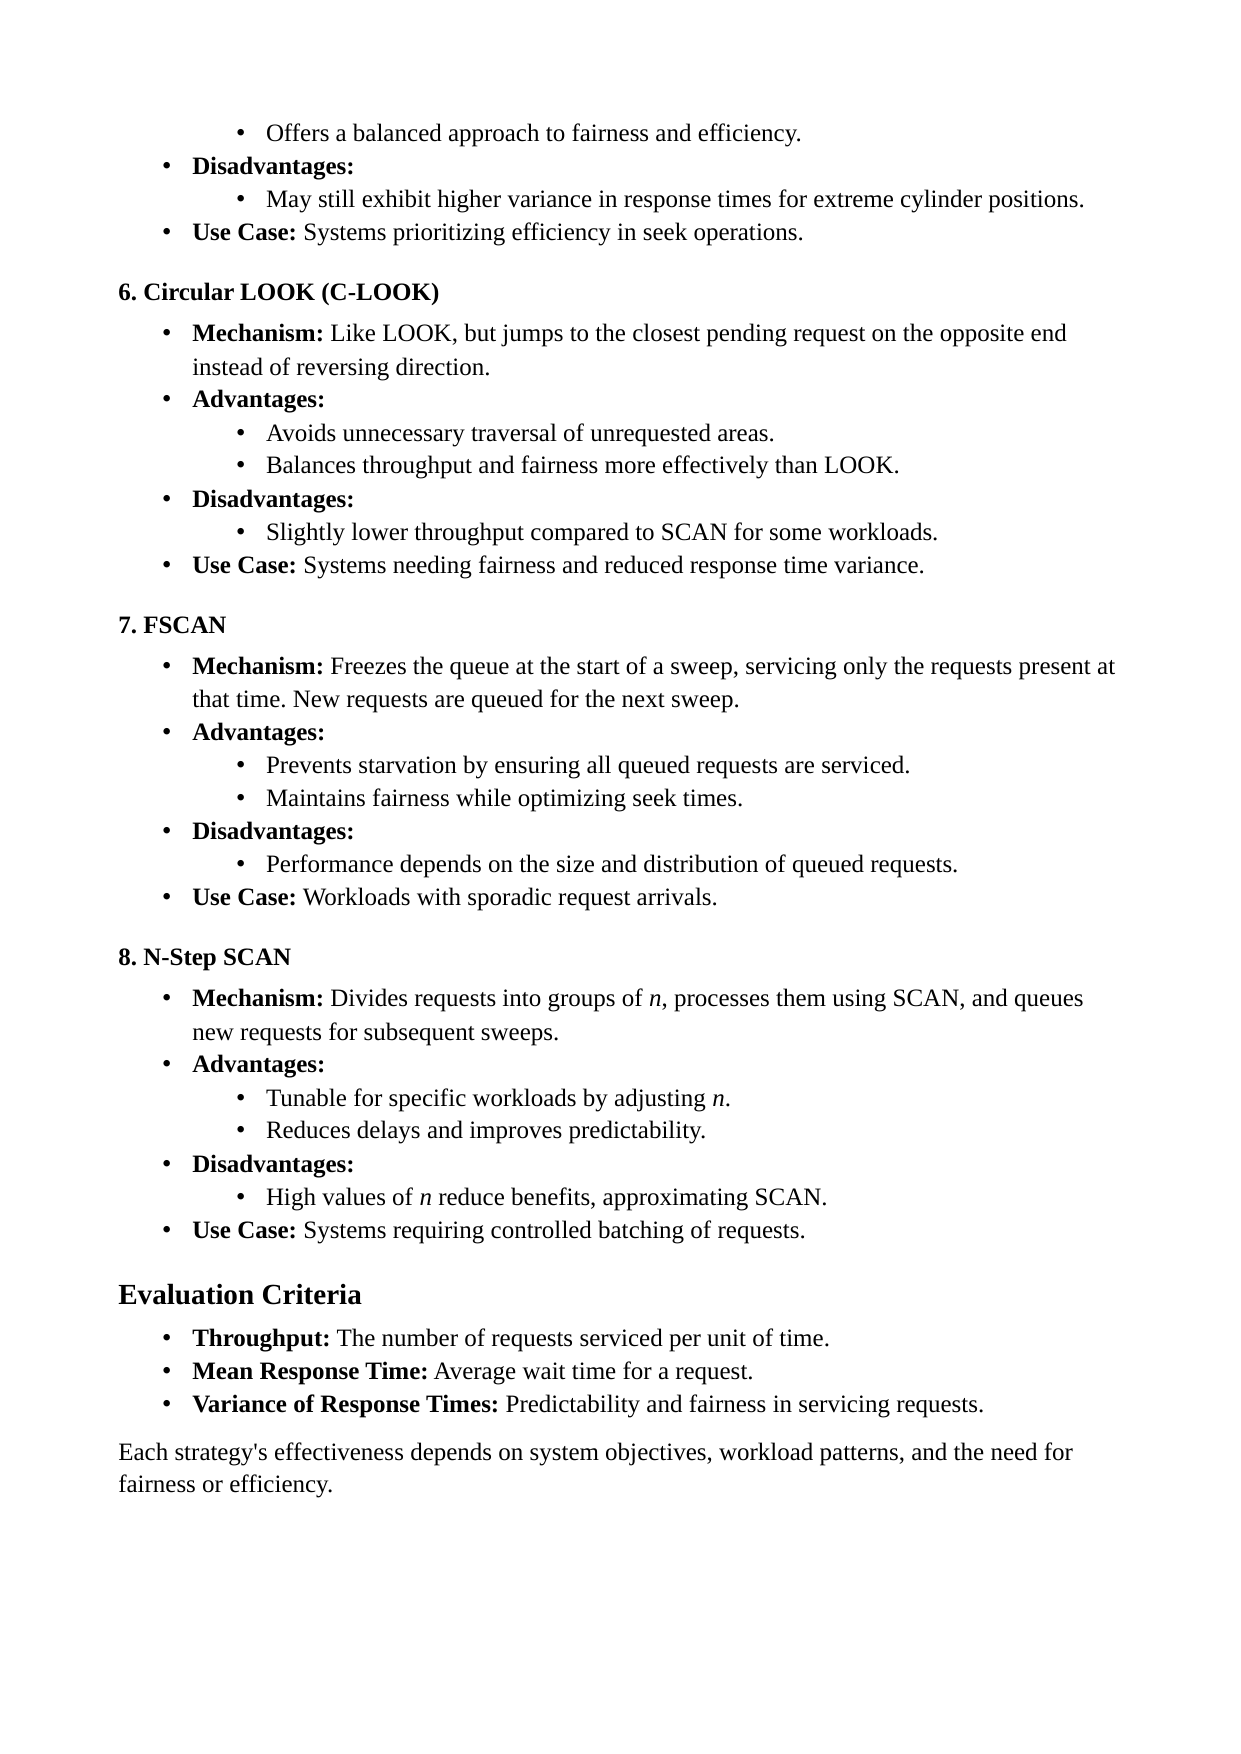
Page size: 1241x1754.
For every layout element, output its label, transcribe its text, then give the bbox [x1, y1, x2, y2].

list Use Case: Systems prioritizing efficiency in seek operations. [162, 217, 1122, 246]
list Offers a balanced approach to fairness and efficiency. [236, 118, 1122, 147]
list Use Case: Systems needing fairness and reduced response time variance. [162, 550, 1122, 578]
list Throughput: The number of requests serviced per unit of time. [162, 1323, 1122, 1352]
list Prevents starvation by ensuring all queued requests are serviced. [236, 750, 1122, 779]
list Maintains fairness while optimizing seek times. [236, 783, 1122, 812]
list Advantages: [162, 1049, 1122, 1078]
list Mean Response Time: Average wait time for a request. [162, 1356, 1122, 1385]
subtitle 6. Circular LOOK (C-LOOK) [118, 277, 1122, 306]
list Disadvantages: [162, 1149, 1122, 1177]
list Variance of Response Times: Predictability and fairness in servicing requests. [162, 1389, 1122, 1418]
list Tunable for specific workloads by adjusting n. [236, 1083, 1122, 1111]
list Mechanism: Divides requests into groups of n, processes them using SCAN, and queues new requests for subsequent sweeps. [162, 983, 1122, 1045]
list Advantages: [162, 384, 1122, 413]
list Use Case: Workloads with sporadic request arrivals. [162, 882, 1122, 911]
list Mechanism: Freezes the queue at the start of a sweep, servicing only the requests present at that time. New requests are queued for the next sweep. [162, 651, 1122, 713]
list Use Case: Systems requiring controlled batching of requests. [162, 1215, 1122, 1243]
list Balances throughput and fairness more effectively than LOOK. [236, 451, 1122, 479]
list Performance depends on the size and distribution of queued requests. [236, 849, 1122, 878]
list Slightly lower throughput compared to SCAN for some workloads. [236, 517, 1122, 545]
list Advantages: [162, 717, 1122, 746]
list Avoids unnecessary traversal of unrequested areas. [236, 418, 1122, 446]
list Disadvantages: [162, 816, 1122, 845]
list Reduces delays and improves predictability. [236, 1116, 1122, 1144]
subtitle Evaluation Criteria [118, 1277, 1122, 1310]
list Disadvantages: [162, 484, 1122, 512]
subtitle 8. N-Step SCAN [118, 942, 1122, 971]
subtitle 7. FSCAN [118, 610, 1122, 638]
list May still exhibit higher variance in response times for extreme cylinder positions. [236, 184, 1122, 213]
text Each strategy's effectiveness depends on system objectives, workload patterns, and the need for fairness or efficiency. [118, 1437, 1122, 1498]
list Mechanism: Like LOOK, but jumps to the closest pending request on the opposite end instead of reversing direction. [162, 318, 1122, 380]
list Disadvantages: [162, 151, 1122, 180]
list High values of n reduce benefits, approximating SCAN. [236, 1182, 1122, 1210]
